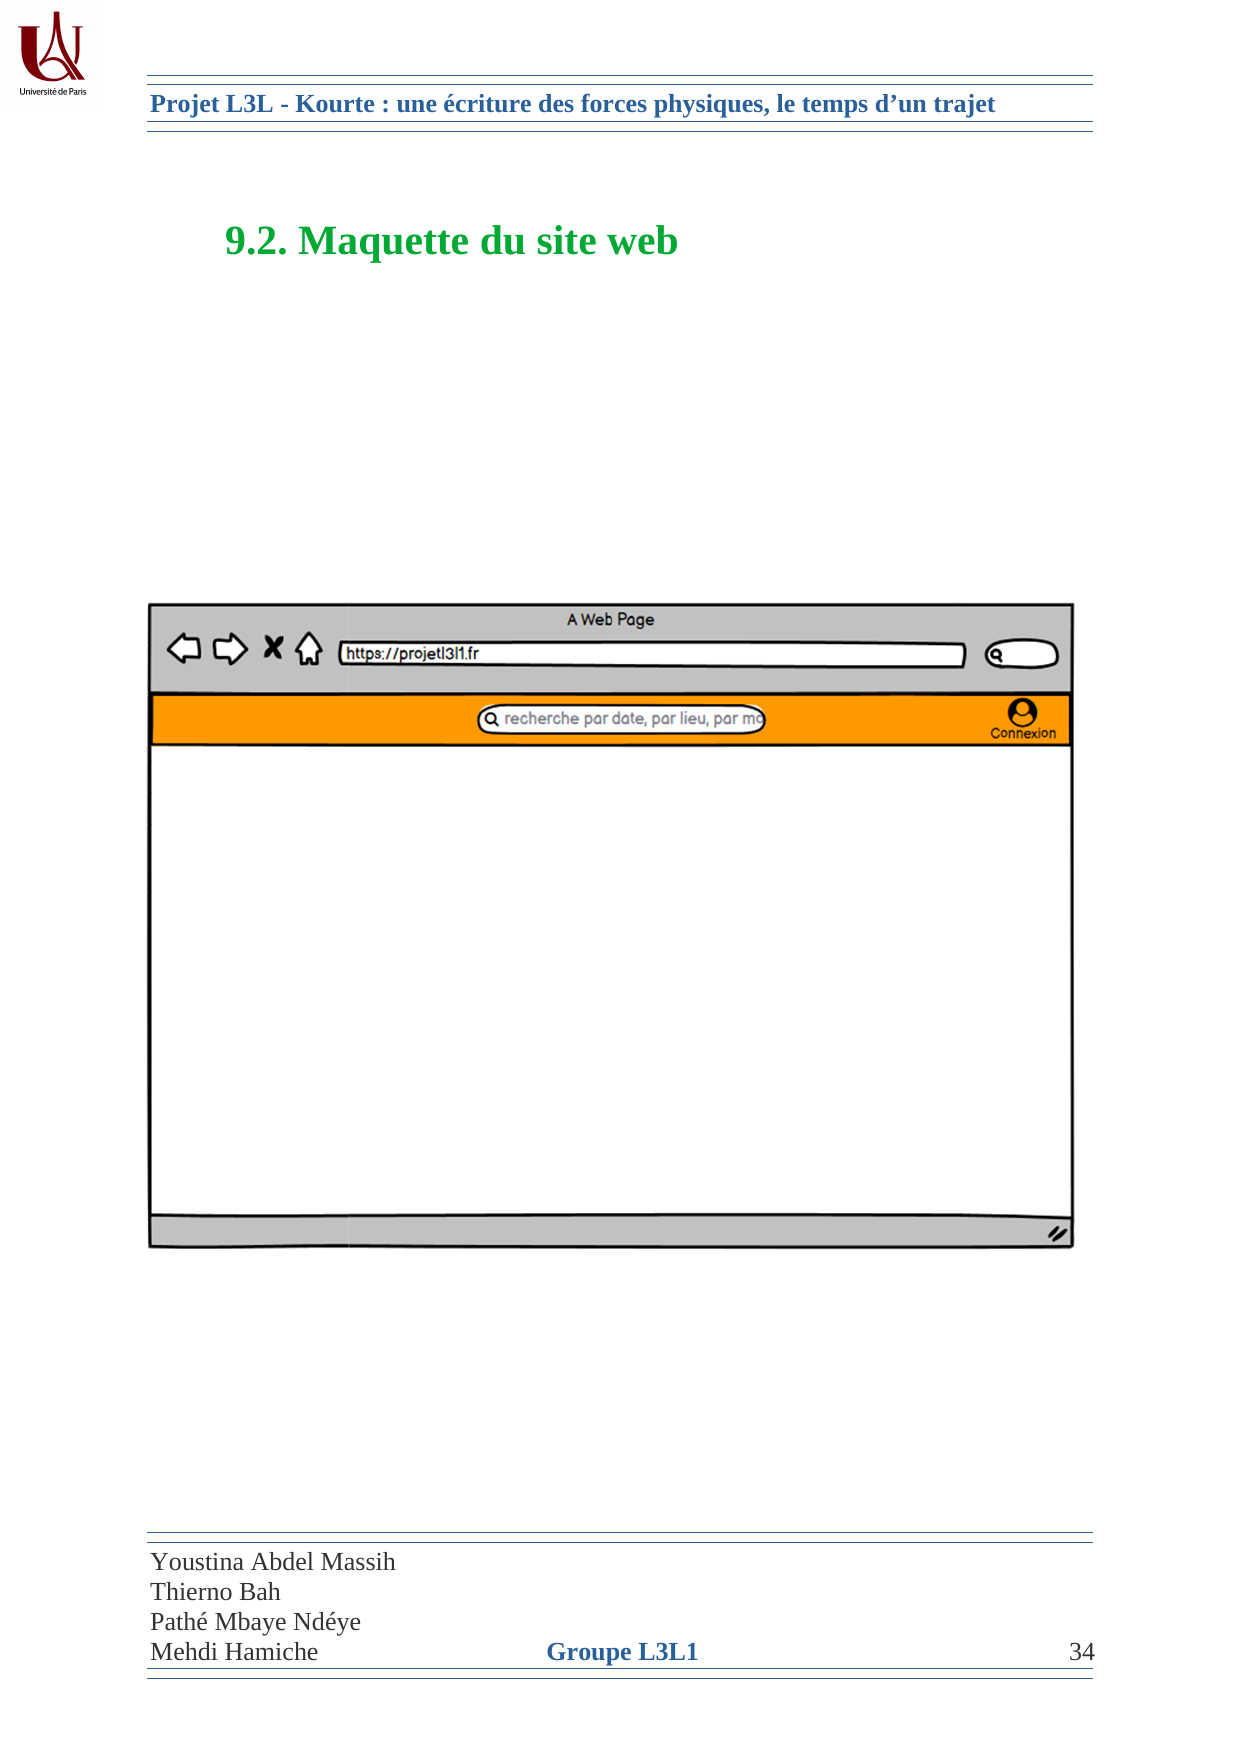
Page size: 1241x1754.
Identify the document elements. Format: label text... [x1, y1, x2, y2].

picture [141, 597, 1082, 1257]
subtitle 9.2. Maquette du site web [150, 215, 1090, 263]
picture [0, 0, 101, 107]
